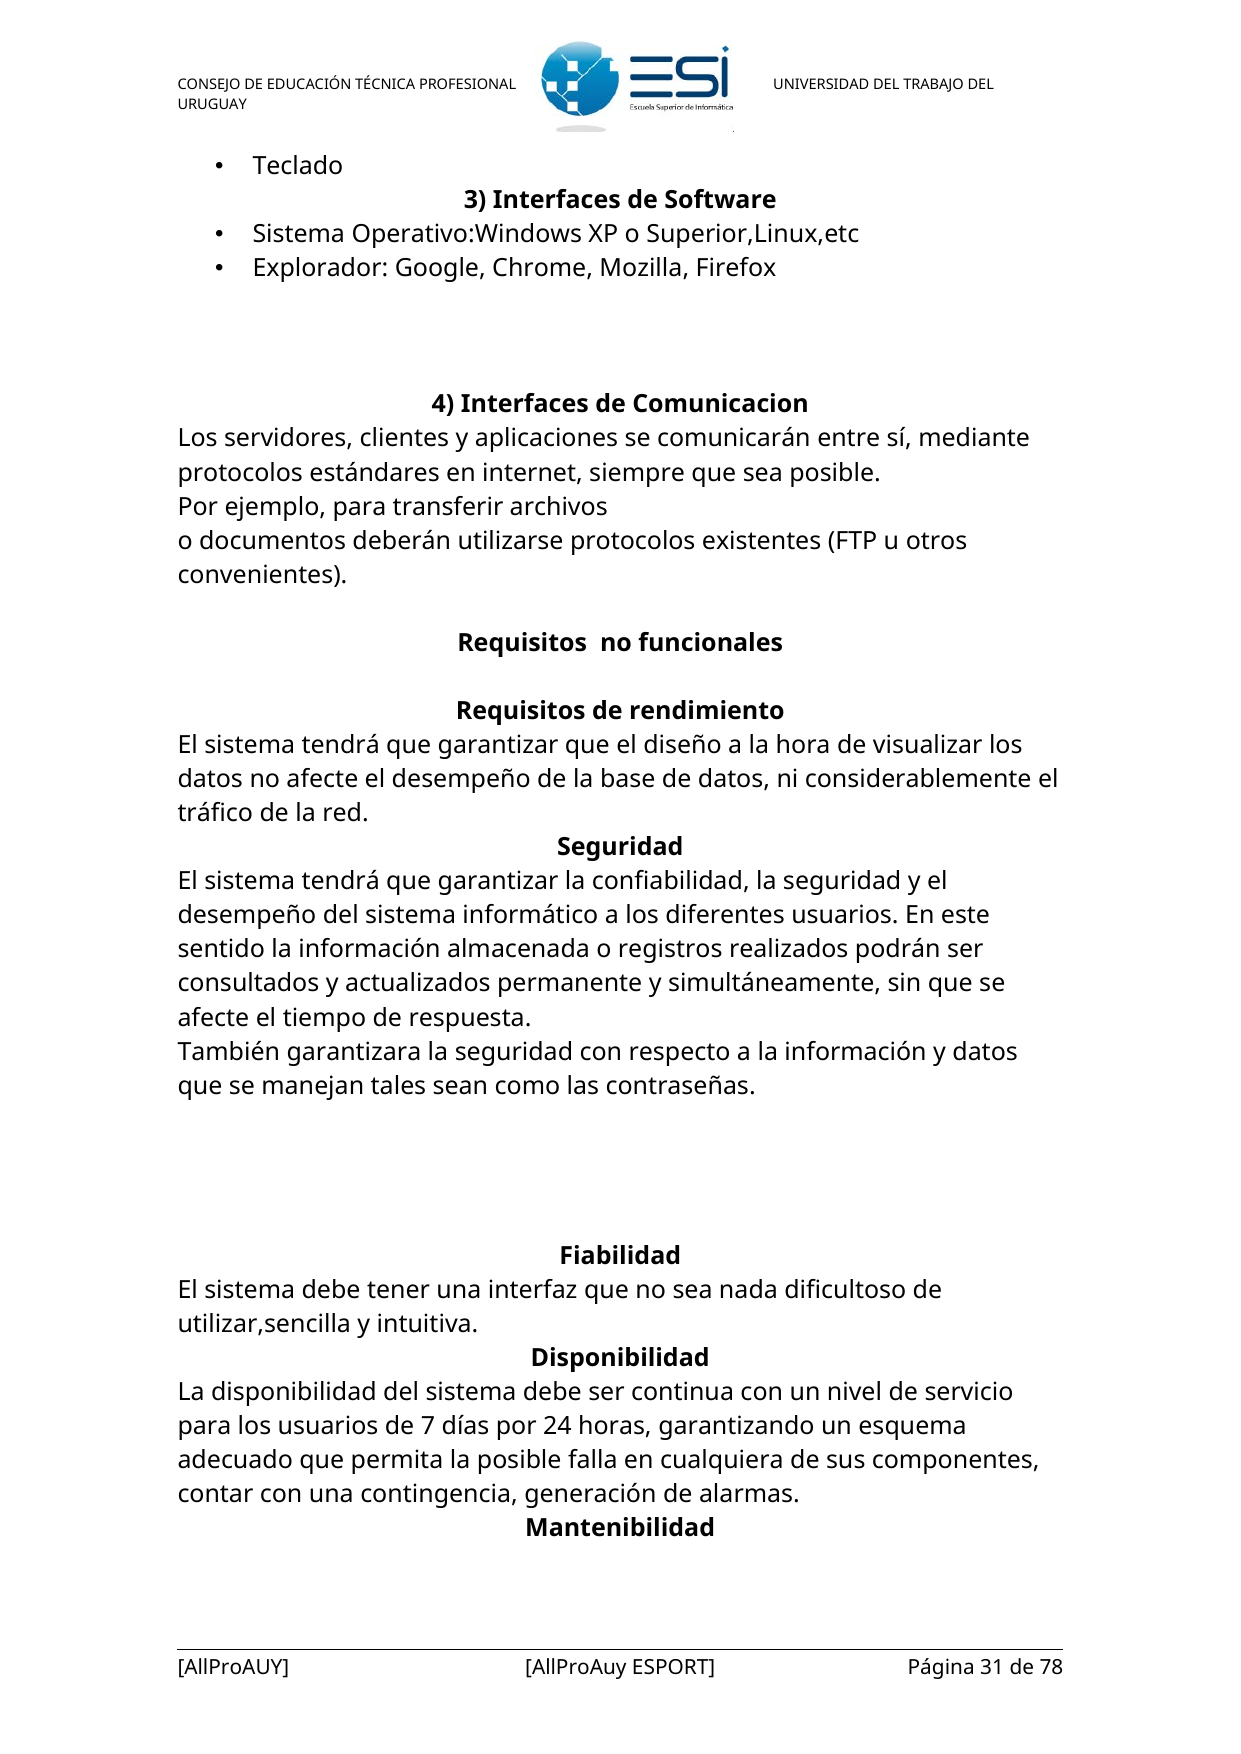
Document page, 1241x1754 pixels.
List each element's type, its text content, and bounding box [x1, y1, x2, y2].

text La disponibilidad del sistema debe ser continua con un nivel de servicio para los usuarios de 7 días por 24 horas, garantizando un esquema adecuado que permita la posible falla en cualquiera de sus componentes, contar con una contingencia, generación de alarmas. [177, 1374, 1063, 1510]
text El sistema tendrá que garantizar la confiabilidad, la seguridad y el desempeño del sistema informático a los diferentes usuarios. En este sentido la información almacenada o registros realizados podrán ser consultados y actualizados permanente y simultáneamente, sin que se afecte el tiempo de respuesta. [177, 863, 1063, 1033]
text Requisitos de rendimiento [177, 693, 1063, 727]
text También garantizara la seguridad con respecto a la información y datos que se manejan tales sean como las contraseñas. [177, 1033, 1063, 1101]
text Seguridad [177, 829, 1063, 863]
text El sistema tendrá que garantizar que el diseño a la hora de visualizar los datos no afecte el desempeño de la base de datos, ni considerablemente el tráfico de la red. [177, 727, 1063, 829]
text 4) Interfaces de Comunicacion [177, 386, 1063, 420]
list Teclado [215, 148, 1063, 182]
text Por ejemplo, para transferir archivos o documentos deberán utilizarse protocolos existentes (FTP u otros convenientes). [177, 488, 1063, 624]
text El sistema debe tener una interfaz que no sea nada dificultoso de utilizar,sencilla y intuitiva. [177, 1272, 1063, 1340]
text 3) Interfaces de Software [177, 182, 1063, 216]
text Fiabilidad [177, 1238, 1063, 1272]
picture [534, 39, 734, 132]
list Explorador: Google, Chrome, Mozilla, Firefox [215, 250, 1063, 284]
list Sistema Operativo:Windows XP o Superior,Linux,etc [215, 216, 1063, 250]
text Los servidores, clientes y aplicaciones se comunicarán entre sí, mediante protocolos estándares en internet, siempre que sea posible. [177, 420, 1063, 488]
text Mantenibilidad [177, 1510, 1063, 1544]
text Disponibilidad [177, 1340, 1063, 1374]
text Requisitos no funcionales [177, 624, 1063, 658]
